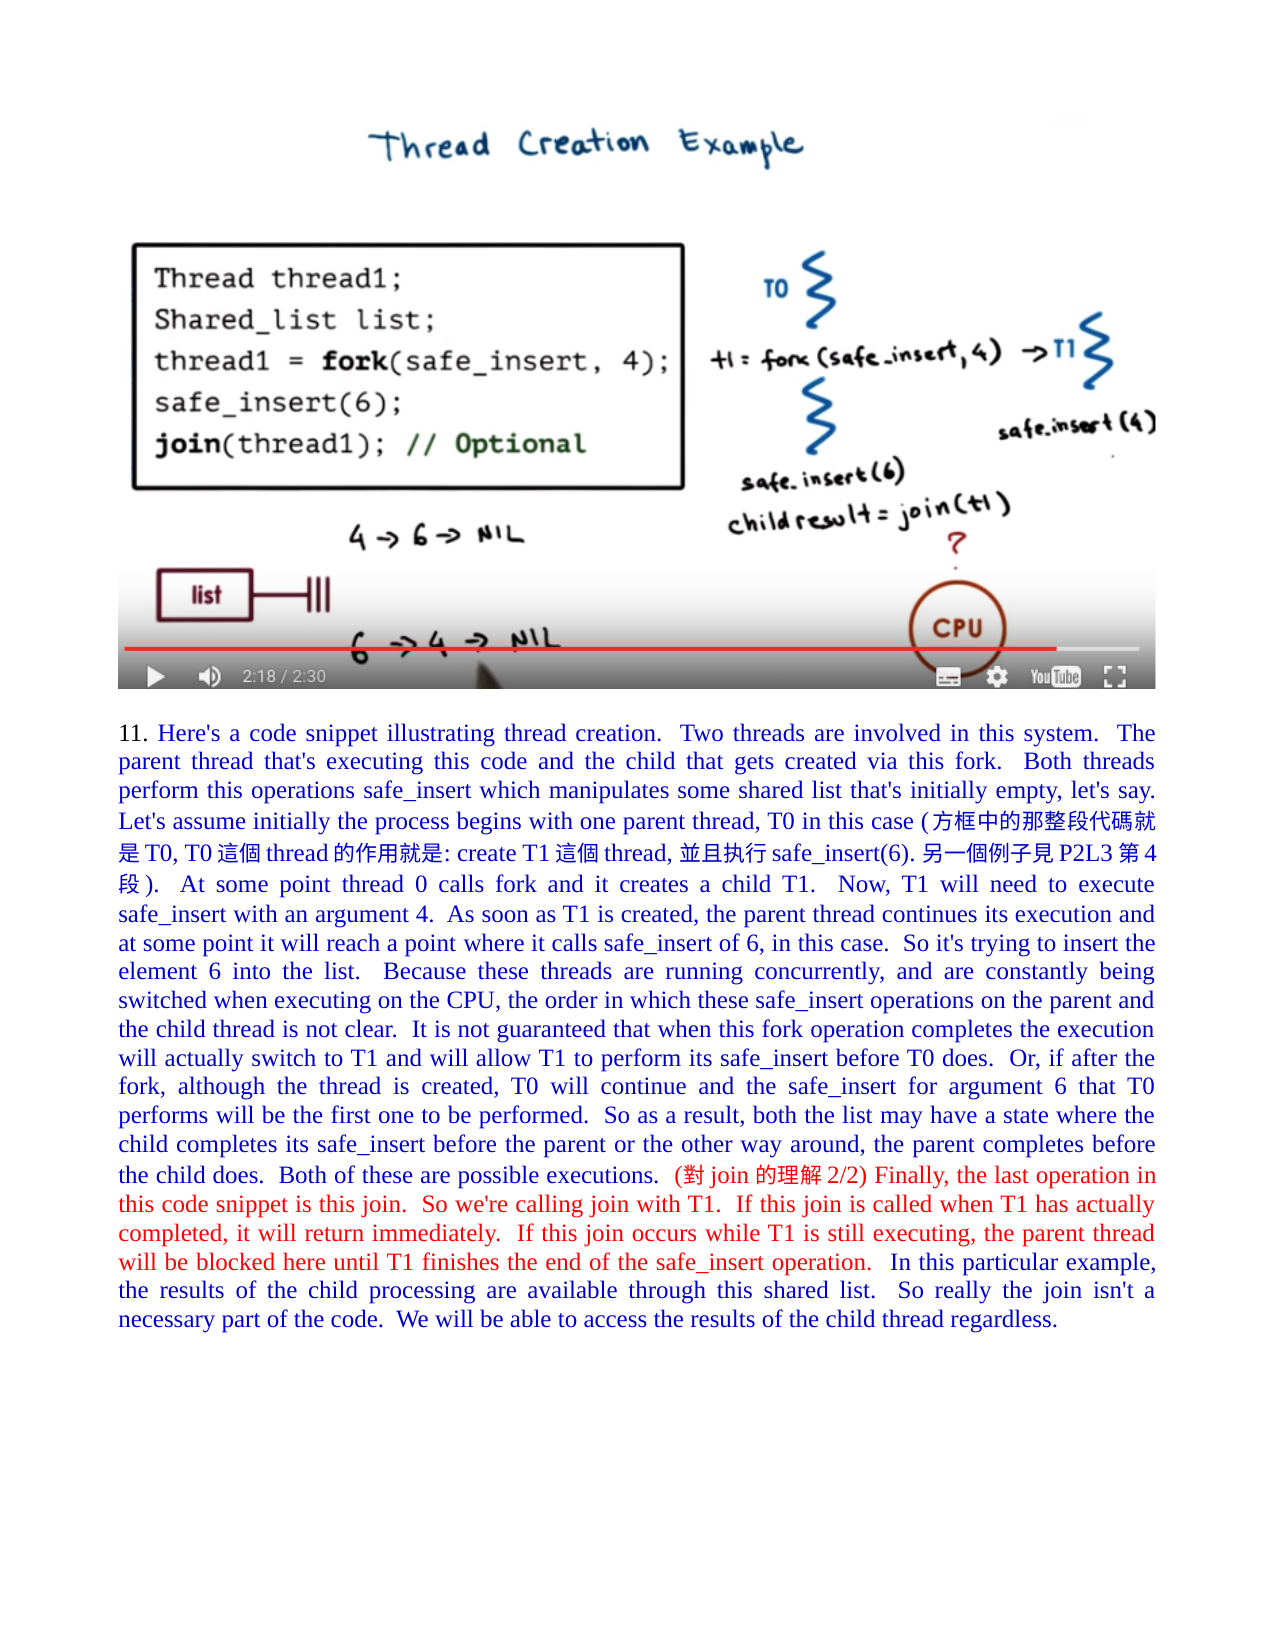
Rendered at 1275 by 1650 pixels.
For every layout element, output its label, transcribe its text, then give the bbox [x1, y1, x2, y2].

picture [118, 118, 1157, 689]
text 11. Here's a code snippet illustrating thread creation. Two threads are involved in this system. The parent thread that's executing this code and the child that gets created via this fork. Both threads perform this operations safe_insert which manipulates some shared list that's initially empty, let's say. Let's assume initially the process begins with one parent thread, T0 in this case (方框中的那整段代碼就是T0, T0這個thread的作用就是: create T1這個thread, 並且执行safe_insert(6). 另一個例子見P2L3第4段). At some point thread 0 calls fork and it creates a child T1. Now, T1 will need to execute safe_insert with an argument 4. As soon as T1 is created, the parent thread continues its execution and at some point it will reach a point where it calls safe_insert of 6, in this case. So it's trying to insert the element 6 into the list. Because these threads are running concurrently, and are constantly being switched when executing on the CPU, the order in which these safe_insert operations on the parent and the child thread is not clear. It is not guaranteed that when this fork operation completes the execution will actually switch to T1 and will allow T1 to perform its safe_insert before T0 does. Or, if after the fork, although the thread is created, T0 will continue and the safe_insert for argument 6 that T0 performs will be the first one to be performed. So as a result, both the list may have a state where the child completes its safe_insert before the parent or the other way around, the parent completes before the child does. Both of these are possible executions. (對join的理解2/2) Finally, the last operation in this code snippet is this join. So we're calling join with T1. If this join is called when T1 has actually completed, it will return immediately. If this join occurs while T1 is still executing, the parent thread will be blocked here until T1 finishes the end of the safe_insert operation. In this particular example, the results of the child processing are available through this shared list. So really the join isn't a necessary part of the code. We will be able to access the results of the child thread regardless. [118, 718, 1157, 1333]
